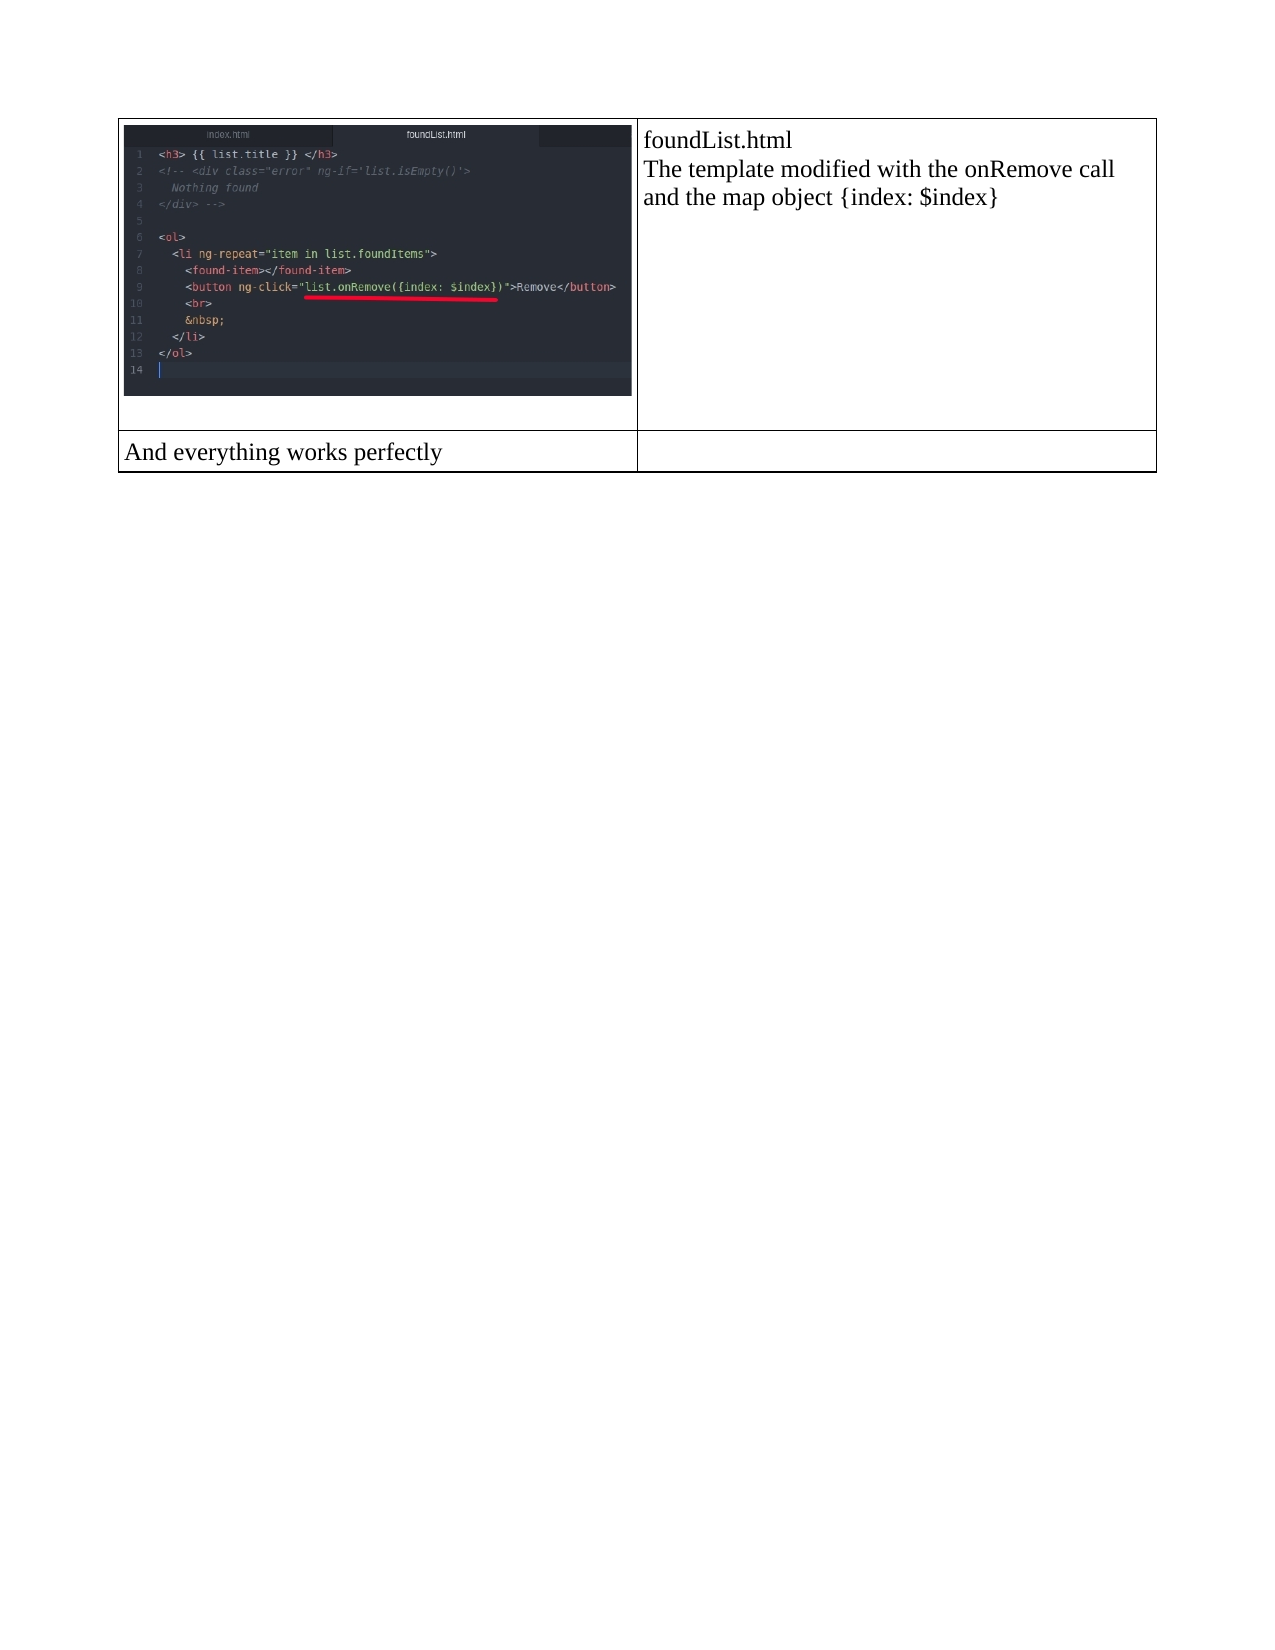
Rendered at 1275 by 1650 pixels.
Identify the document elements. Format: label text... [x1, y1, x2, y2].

table_cell [638, 431, 1156, 471]
table_cell And everything works perfectly [119, 431, 637, 471]
table_cell [119, 119, 637, 430]
picture [123, 125, 632, 396]
table_cell foundList.html The template modified with the onRemove call and the map object {index: $index} [638, 119, 1156, 430]
